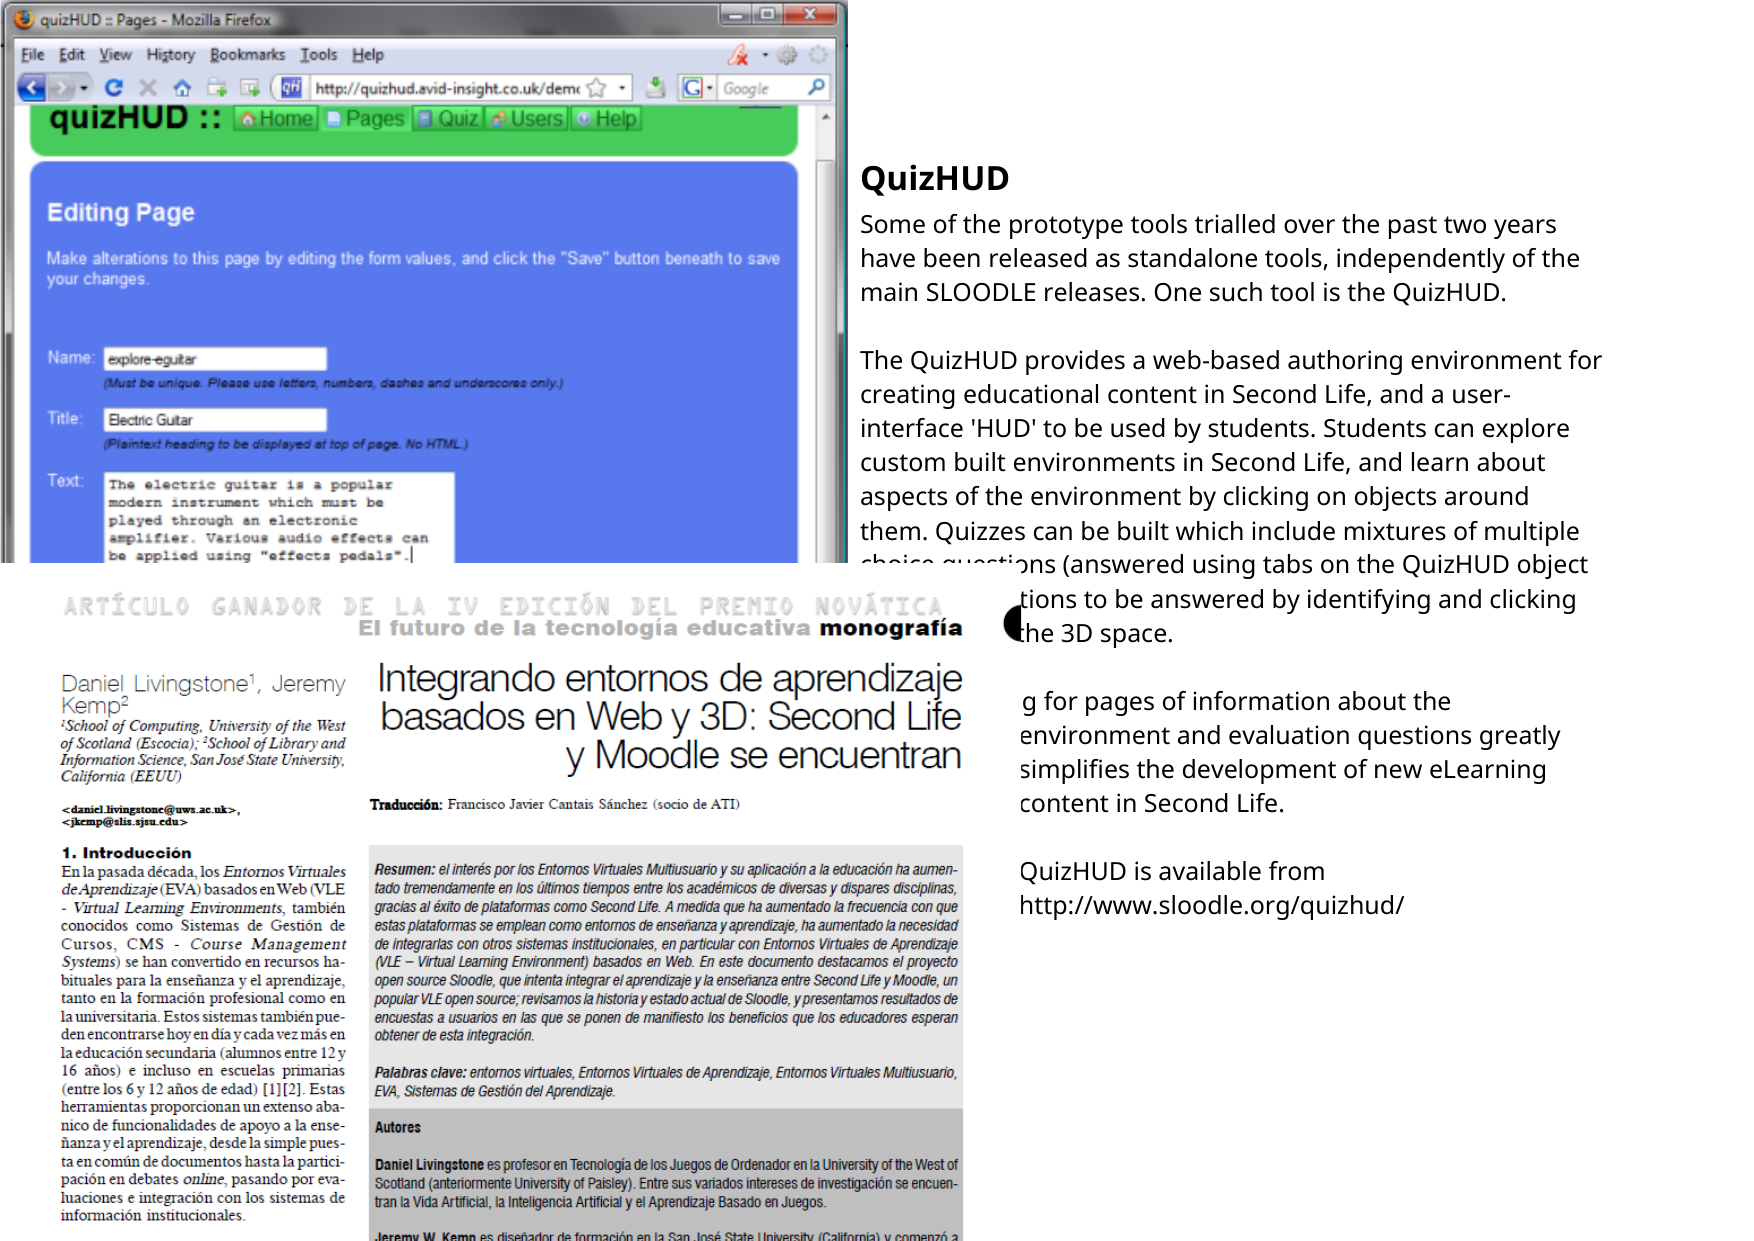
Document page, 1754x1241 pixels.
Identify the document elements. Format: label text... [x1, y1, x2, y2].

text QuizHUD is available from http://www.sloodle.org/quizhud/ [1022, 854, 1604, 922]
text Web-authoring for pages of information about the environment and evaluation questions greatly simplifies the development of new eLearning content in Second Life. [1022, 683, 1604, 820]
text The QuizHUD provides a web-based authoring environment for creating educational content in Second Life, and a user-interface 'HUD' to be used by students. Students can explore custom built environments in Second Life, and learn about aspects of the environment by clicking on objects around them. Quizzes can be built which include mixtures of multiple choice questions (answered using tabs on the QuizHUD object itself) or questions to be answered by identifying and clicking on objects in the 3D space. [848, 343, 1604, 649]
text Some of the prototype tools trialled over the past two years have been released as standalone tools, independently of the main SLOODLE releases. One such tool is the QuizHUD. [848, 207, 1604, 309]
picture [0, 0, 1022, 1241]
subtitle QuizHUD [848, 155, 1604, 200]
